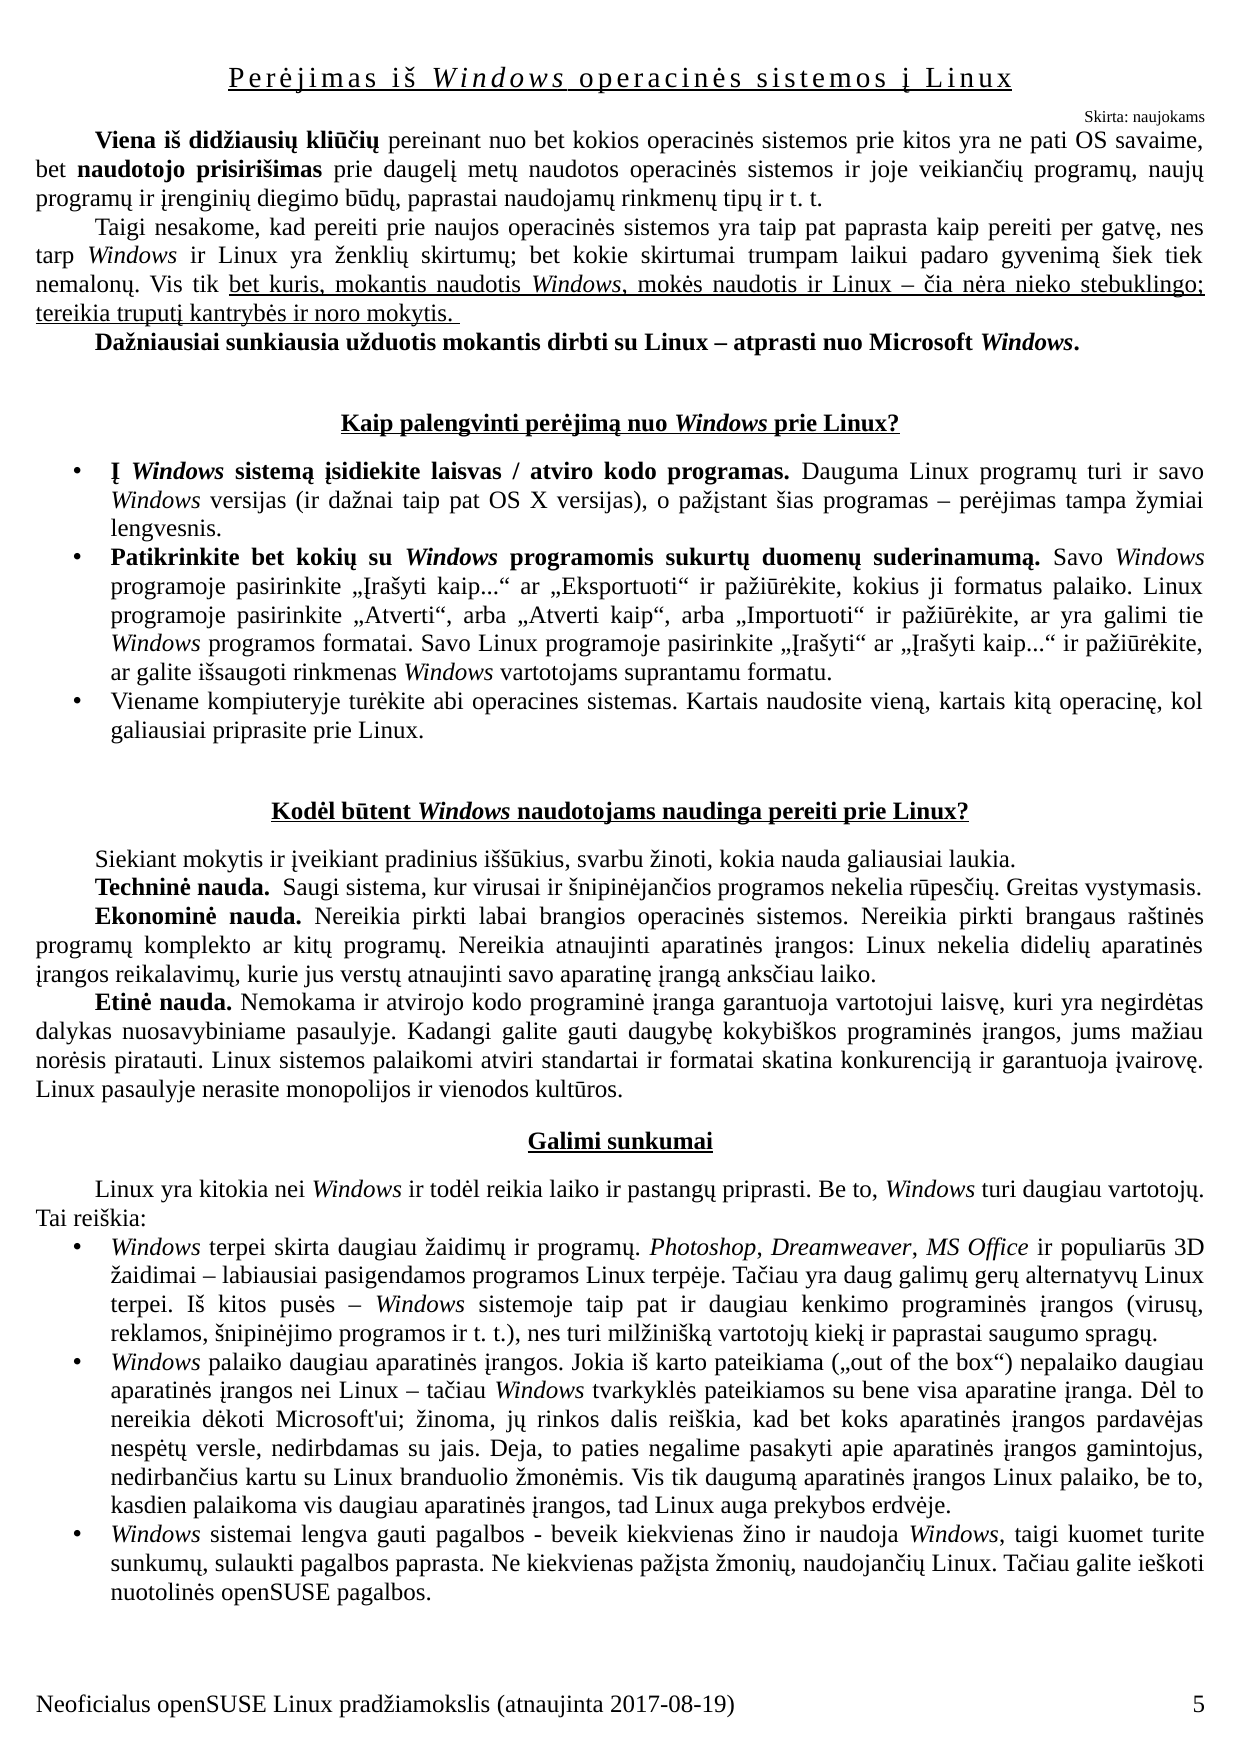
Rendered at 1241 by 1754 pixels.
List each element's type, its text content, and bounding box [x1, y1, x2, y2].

text Kaip palengvinti perėjimą nuo Windows prie Linux? [35, 408, 1205, 437]
list Į Windows sistemą įsidiekite laisvas / atviro kodo programas. Dauguma Linux programų turi ir savo Windows versijas (ir dažnai taip pat OS X versijas), o pažįstant šias programas – perėjimas tampa žymiai lengvesnis. [73, 456, 1205, 542]
text Ekonominė nauda. Nereikia pirkti labai brangios operacinės sistemos. Nereikia pirkti brangaus raštinės programų komplekto ar kitų programų. Nereikia atnaujinti aparatinės įrangos: Linux nekelia didelių aparatinės įrangos reikalavimų, kurie jus verstų atnaujinti savo aparatinę įrangą anksčiau laiko. [35, 901, 1205, 987]
list Windows sistemai lengva gauti pagalbos - beveik kiekvienas žino ir naudoja Windows, taigi kuomet turite sunkumų, sulaukti pagalbos paprasta. Ne kiekvienas pažįsta žmonių, naudojančių Linux. Tačiau galite ieškoti nuotolinės openSUSE pagalbos. [73, 1519, 1205, 1605]
text Siekiant mokytis ir įveikiant pradinius iššūkius, svarbu žinoti, kokia nauda galiausiai laukia. [35, 844, 1205, 872]
text Taigi nesakome, kad pereiti prie naujos operacinės sistemos yra taip pat paprasta kaip pereiti per gatvę, nes tarp Windows ir Linux yra ženklių skirtumų; bet kokie skirtumai trumpam laikui padaro gyvenimą šiek tiek nemalonų. Vis tik bet kuris, mokantis naudotis Windows, mokės naudotis ir Linux – čia nėra nieko stebuklingo; tereikia truputį kantrybės ir noro mokytis. [35, 212, 1205, 327]
text Viena iš didžiausių kliūčių pereinant nuo bet kokios operacinės sistemos prie kitos yra ne pati OS savaime, bet naudotojo prisirišimas prie daugelį metų naudotos operacinės sistemos ir joje veikiančių programų, naujų programų ir įrenginių diegimo būdų, paprastai naudojamų rinkmenų tipų ir t. t. [35, 126, 1205, 212]
text Dažniausiai sunkiausia užduotis mokantis dirbti su Linux – atprasti nuo Microsoft Windows. [35, 327, 1205, 356]
text Skirta: naujokams [35, 106, 1205, 126]
subtitle Perėjimas iš Windows operacinės sistemos į Linux [35, 60, 1205, 94]
text Linux yra kitokia nei Windows ir todėl reikia laiko ir pastangų priprasti. Be to, Windows turi daugiau vartotojų. Tai reiškia: [35, 1174, 1205, 1232]
text Kodėl būtent Windows naudotojams naudinga pereiti prie Linux? [35, 796, 1205, 824]
text Etinė nauda. Nemokama ir atvirojo kodo programinė įranga garantuoja vartotojui laisvę, kuri yra negirdėtas dalykas nuosavybiniame pasaulyje. Kadangi galite gauti daugybę kokybiškos programinės įrangos, jums mažiau norėsis piratauti. Linux sistemos palaikomi atviri standartai ir formatai skatina konkurenciją ir garantuoja įvairovę. Linux pasaulyje nerasite monopolijos ir vienodos kultūros. [35, 987, 1205, 1102]
list Patikrinkite bet kokių su Windows programomis sukurtų duomenų suderinamumą. Savo Windows programoje pasirinkite „Įrašyti kaip...“ ar „Eksportuoti“ ir pažiūrėkite, kokius ji formatus palaiko. Linux programoje pasirinkite „Atverti“, arba „Atverti kaip“, arba „Importuoti“ ir pažiūrėkite, ar yra galimi tie Windows programos formatai. Savo Linux programoje pasirinkite „Įrašyti“ ar „Įrašyti kaip...“ ir pažiūrėkite, ar galite išsaugoti rinkmenas Windows vartotojams suprantamu formatu. [73, 542, 1205, 686]
text Galimi sunkumai [35, 1126, 1205, 1155]
text Techninė nauda. Saugi sistema, kur virusai ir šnipinėjančios programos nekelia rūpesčių. Greitas vystymasis. [35, 872, 1205, 901]
list Viename kompiuteryje turėkite abi operacines sistemas. Kartais naudosite vieną, kartais kitą operacinę, kol galiausiai priprasite prie Linux. [73, 686, 1205, 743]
list Windows terpei skirta daugiau žaidimų ir programų. Photoshop, Dreamweaver, MS Office ir populiarūs 3D žaidimai – labiausiai pasigendamos programos Linux terpėje. Tačiau yra daug galimų gerų alternatyvų Linux terpei. Iš kitos pusės – Windows sistemoje taip pat ir daugiau kenkimo programinės įrangos (virusų, reklamos, šnipinėjimo programos ir t. t.), nes turi milžinišką vartotojų kiekį ir paprastai saugumo spragų. [73, 1232, 1205, 1347]
list Windows palaiko daugiau aparatinės įrangos. Jokia iš karto pateikiama („out of the box“) nepalaiko daugiau aparatinės įrangos nei Linux – tačiau Windows tvarkyklės pateikiamos su bene visa aparatine įranga. Dėl to nereikia dėkoti Microsoft'ui; žinoma, jų rinkos dalis reiškia, kad bet koks aparatinės įrangos pardavėjas nespėtų versle, nedirbdamas su jais. Deja, to paties negalime pasakyti apie aparatinės įrangos gamintojus, nedirbančius kartu su Linux branduolio žmonėmis. Vis tik daugumą aparatinės įrangos Linux palaiko, be to, kasdien palaikoma vis daugiau aparatinės įrangos, tad Linux auga prekybos erdvėje. [73, 1347, 1205, 1519]
